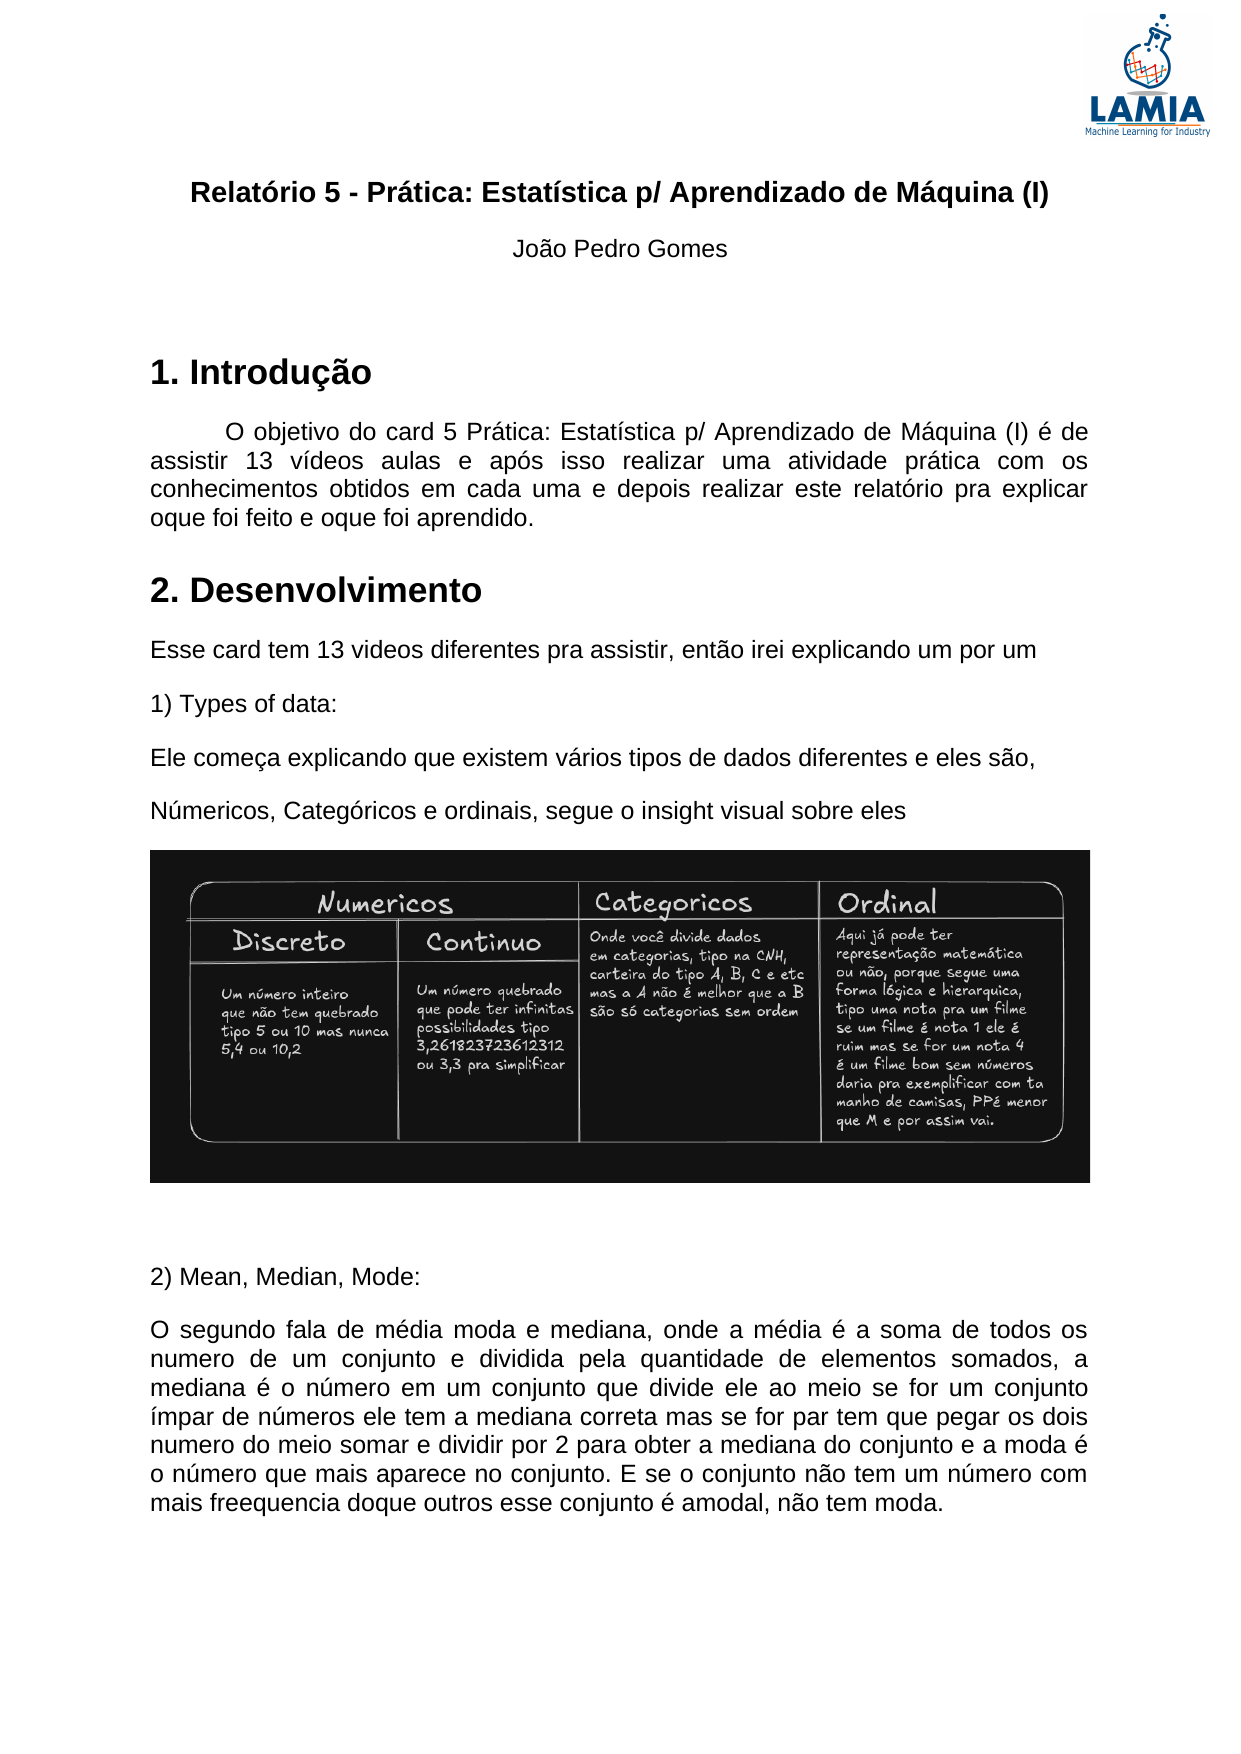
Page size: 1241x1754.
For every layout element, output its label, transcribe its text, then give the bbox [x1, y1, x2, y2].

text Esse card tem 13 videos diferentes pra assistir, então irei explicando um por um [150, 635, 1090, 664]
text 1) Types of data: [150, 689, 1090, 718]
subtitle 1. Introdução [150, 351, 1090, 392]
text O objetivo do card 5 Prática: Estatística p/ Aprendizado de Máquina (I) é de assistir 13 vídeos aulas e após isso realizar uma atividade prática com os conhecimentos obtidos em cada uma e depois realizar este relatório pra explicar oque foi feito e oque foi aprendido. [150, 417, 1090, 532]
text João Pedro Gomes [150, 233, 1090, 262]
text Ele começa explicando que existem vários tipos de dados diferentes e eles são, [150, 743, 1090, 771]
subtitle 2. Desenvolvimento [150, 569, 1090, 610]
picture [1082, 14, 1214, 140]
text O segundo fala de média moda e mediana, onde a média é a soma de todos os numero de um conjunto e dividida pela quantidade de elementos somados, a mediana é o número em um conjunto que divide ele ao meio se for um conjunto ímpar de números ele tem a mediana correta mas se for par tem que pegar os dois numero do meio somar e dividir por 2 para obter a mediana do conjunto e a moda é o número que mais aparece no conjunto. E se o conjunto não tem um número com mais freequencia doque outros esse conjunto é amodal, não tem moda. [150, 1316, 1090, 1517]
text 2) Mean, Median, Mode: [150, 1262, 1090, 1291]
picture [150, 850, 1091, 1183]
text Relatório 5 - Prática: Estatística p/ Aprendizado de Máquina (I) [150, 175, 1090, 208]
text Númericos, Categóricos e ordinais, segue o insight visual sobre eles [150, 796, 1090, 825]
